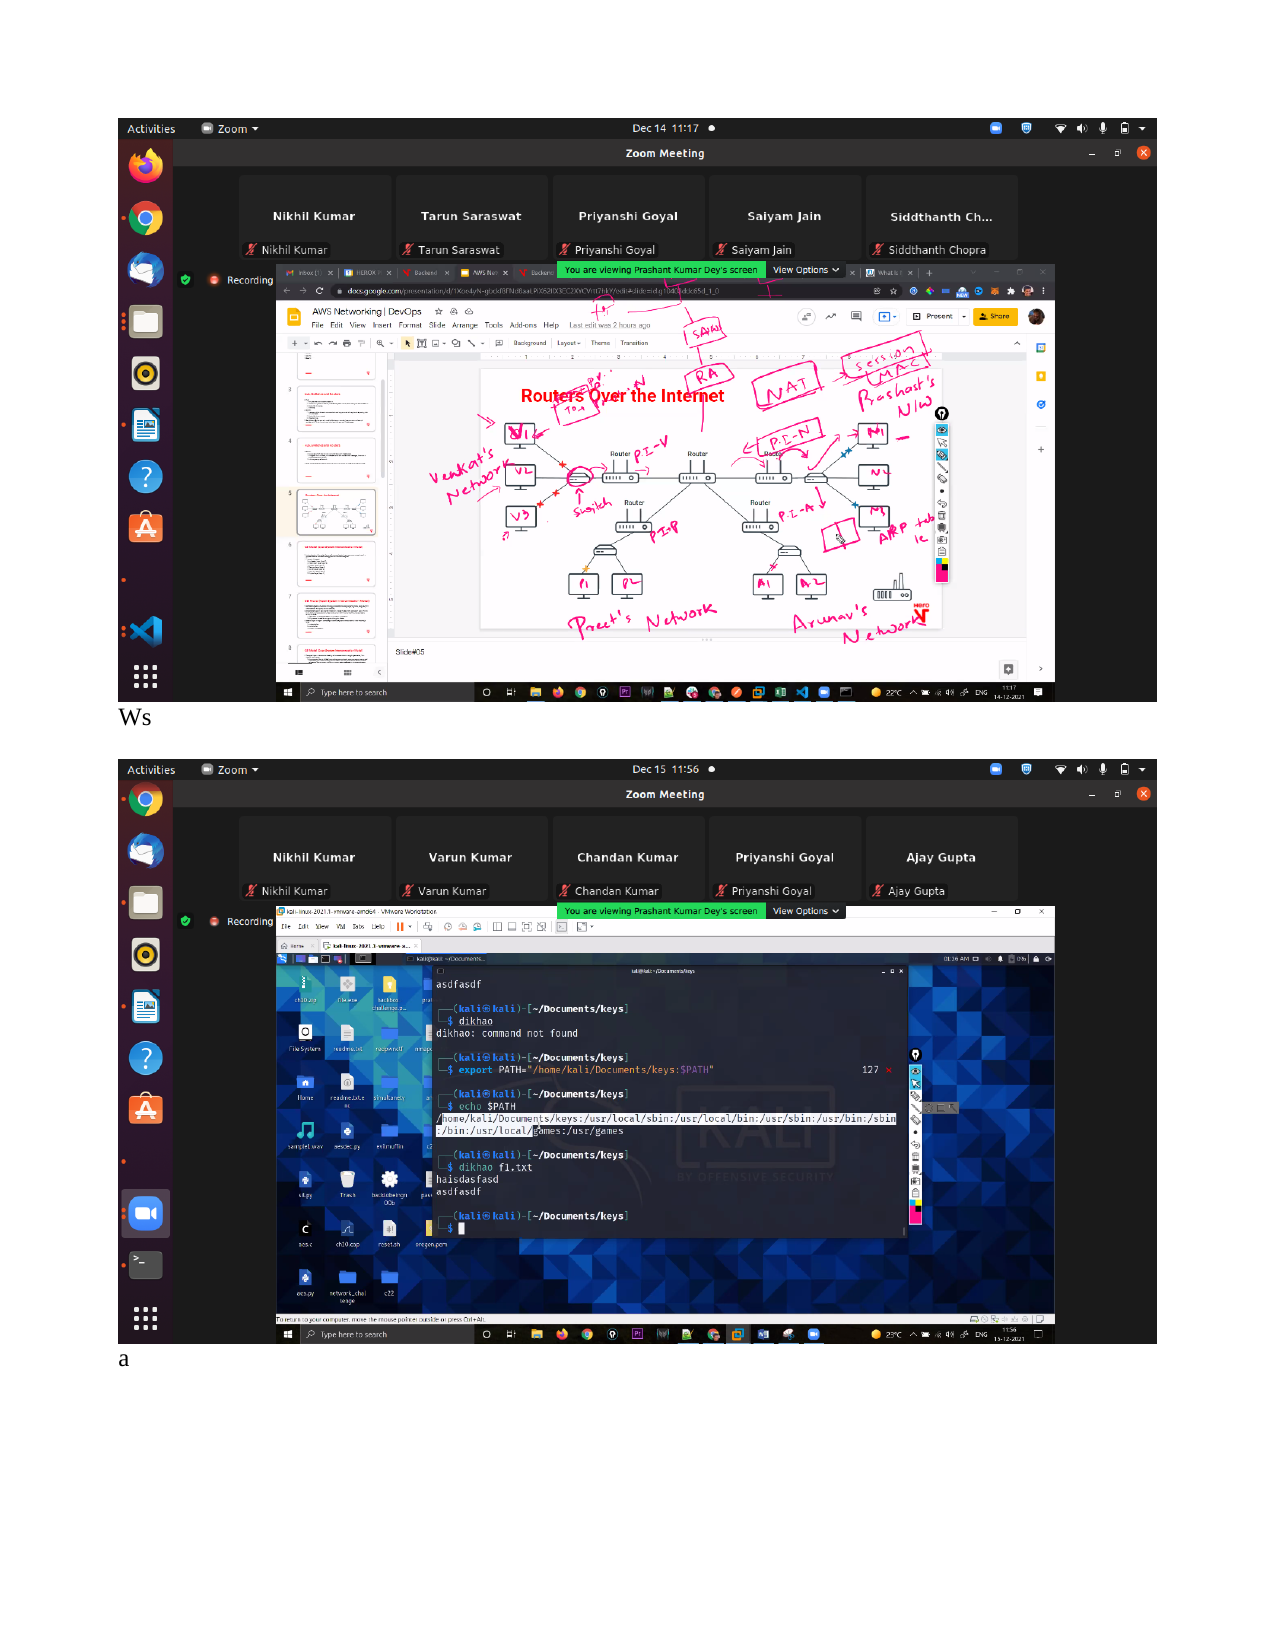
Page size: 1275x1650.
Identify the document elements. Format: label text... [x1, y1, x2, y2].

text a [118, 1344, 1157, 1372]
picture [118, 759, 1157, 1344]
text Ws [118, 702, 1157, 731]
picture [118, 118, 1157, 702]
